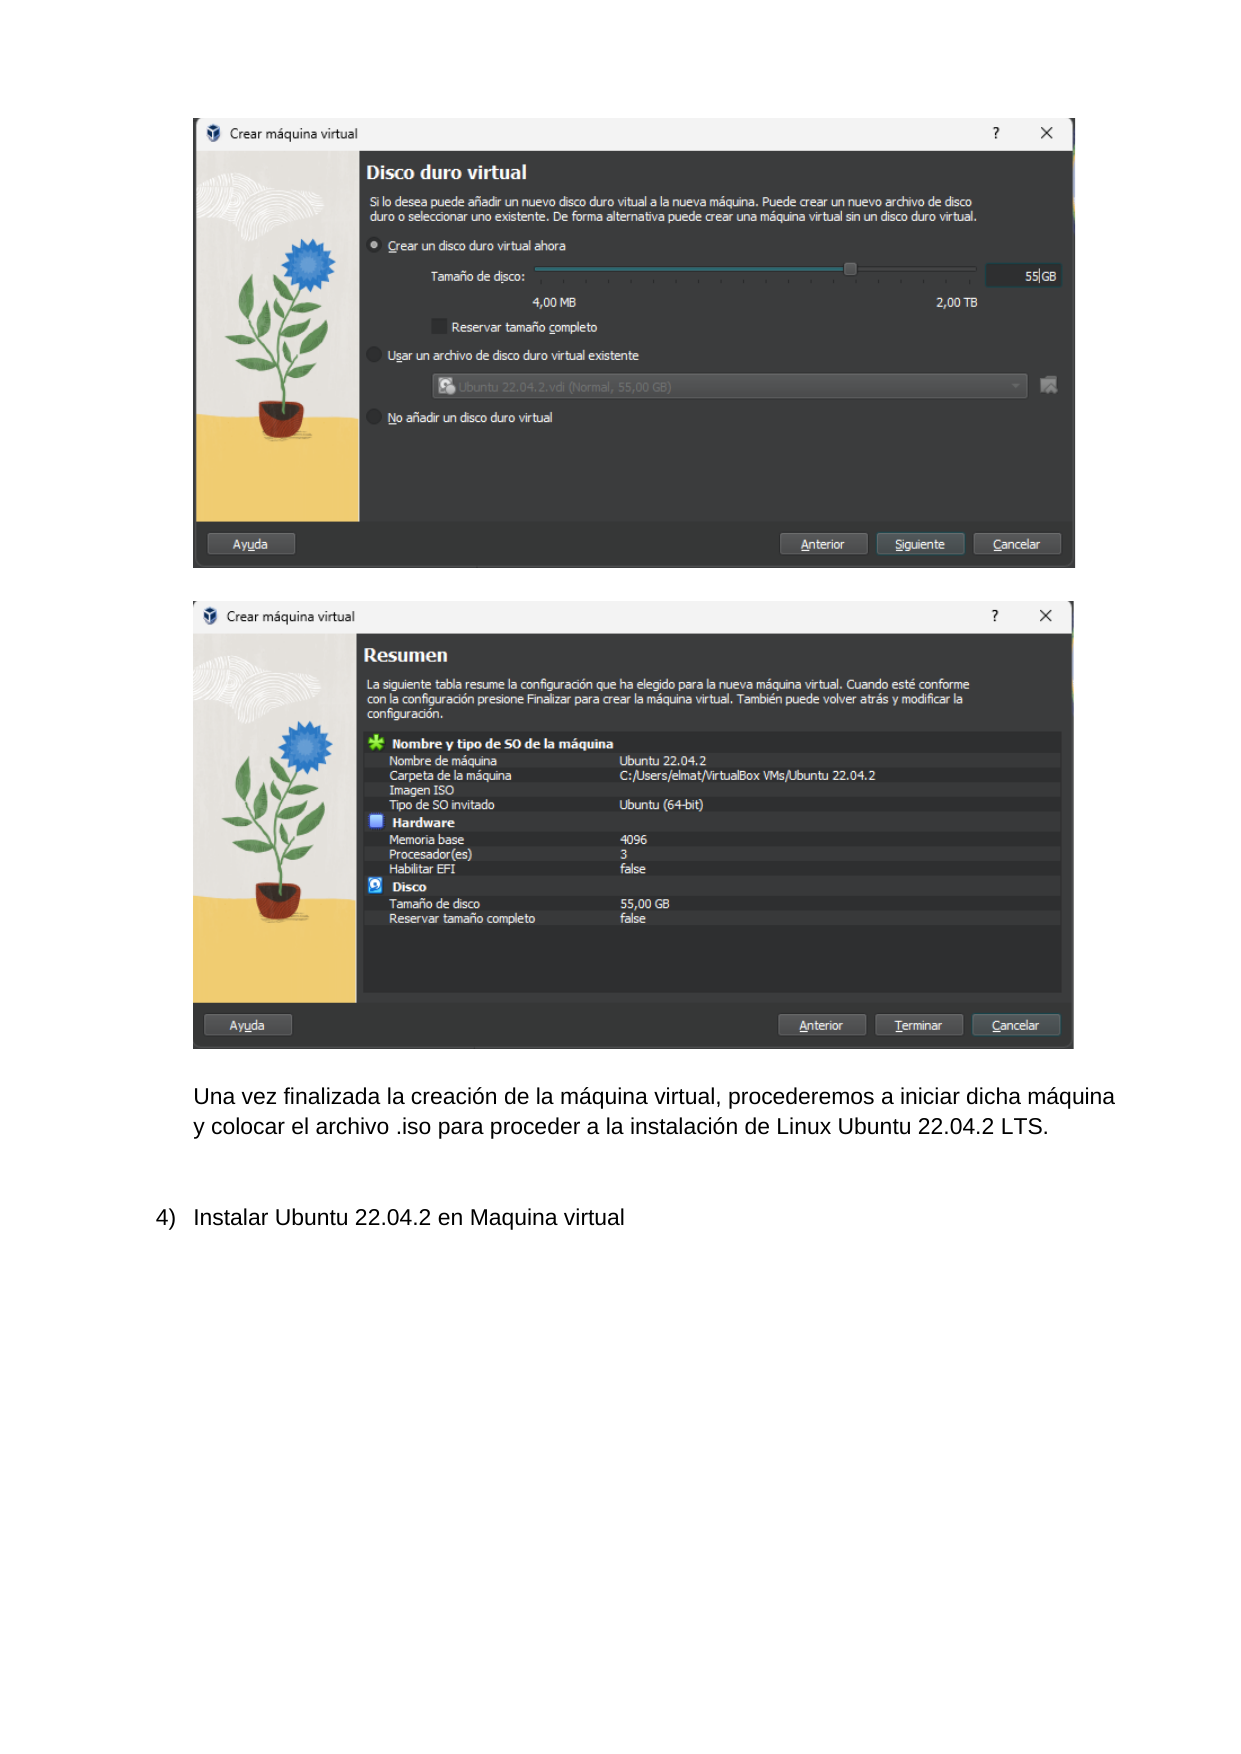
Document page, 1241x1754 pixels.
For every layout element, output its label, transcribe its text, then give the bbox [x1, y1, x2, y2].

list Instalar Ubuntu 22.04.2 en Maquina virtual [156, 1204, 1122, 1230]
picture [193, 601, 1074, 1049]
picture [193, 118, 1076, 568]
text Una vez finalizada la creación de la máquina virtual, procederemos a iniciar dicha máquina y colocar el archivo .iso para proceder a la instalación de Linux Ubuntu 22.04.2 LTS. [193, 1083, 1122, 1139]
